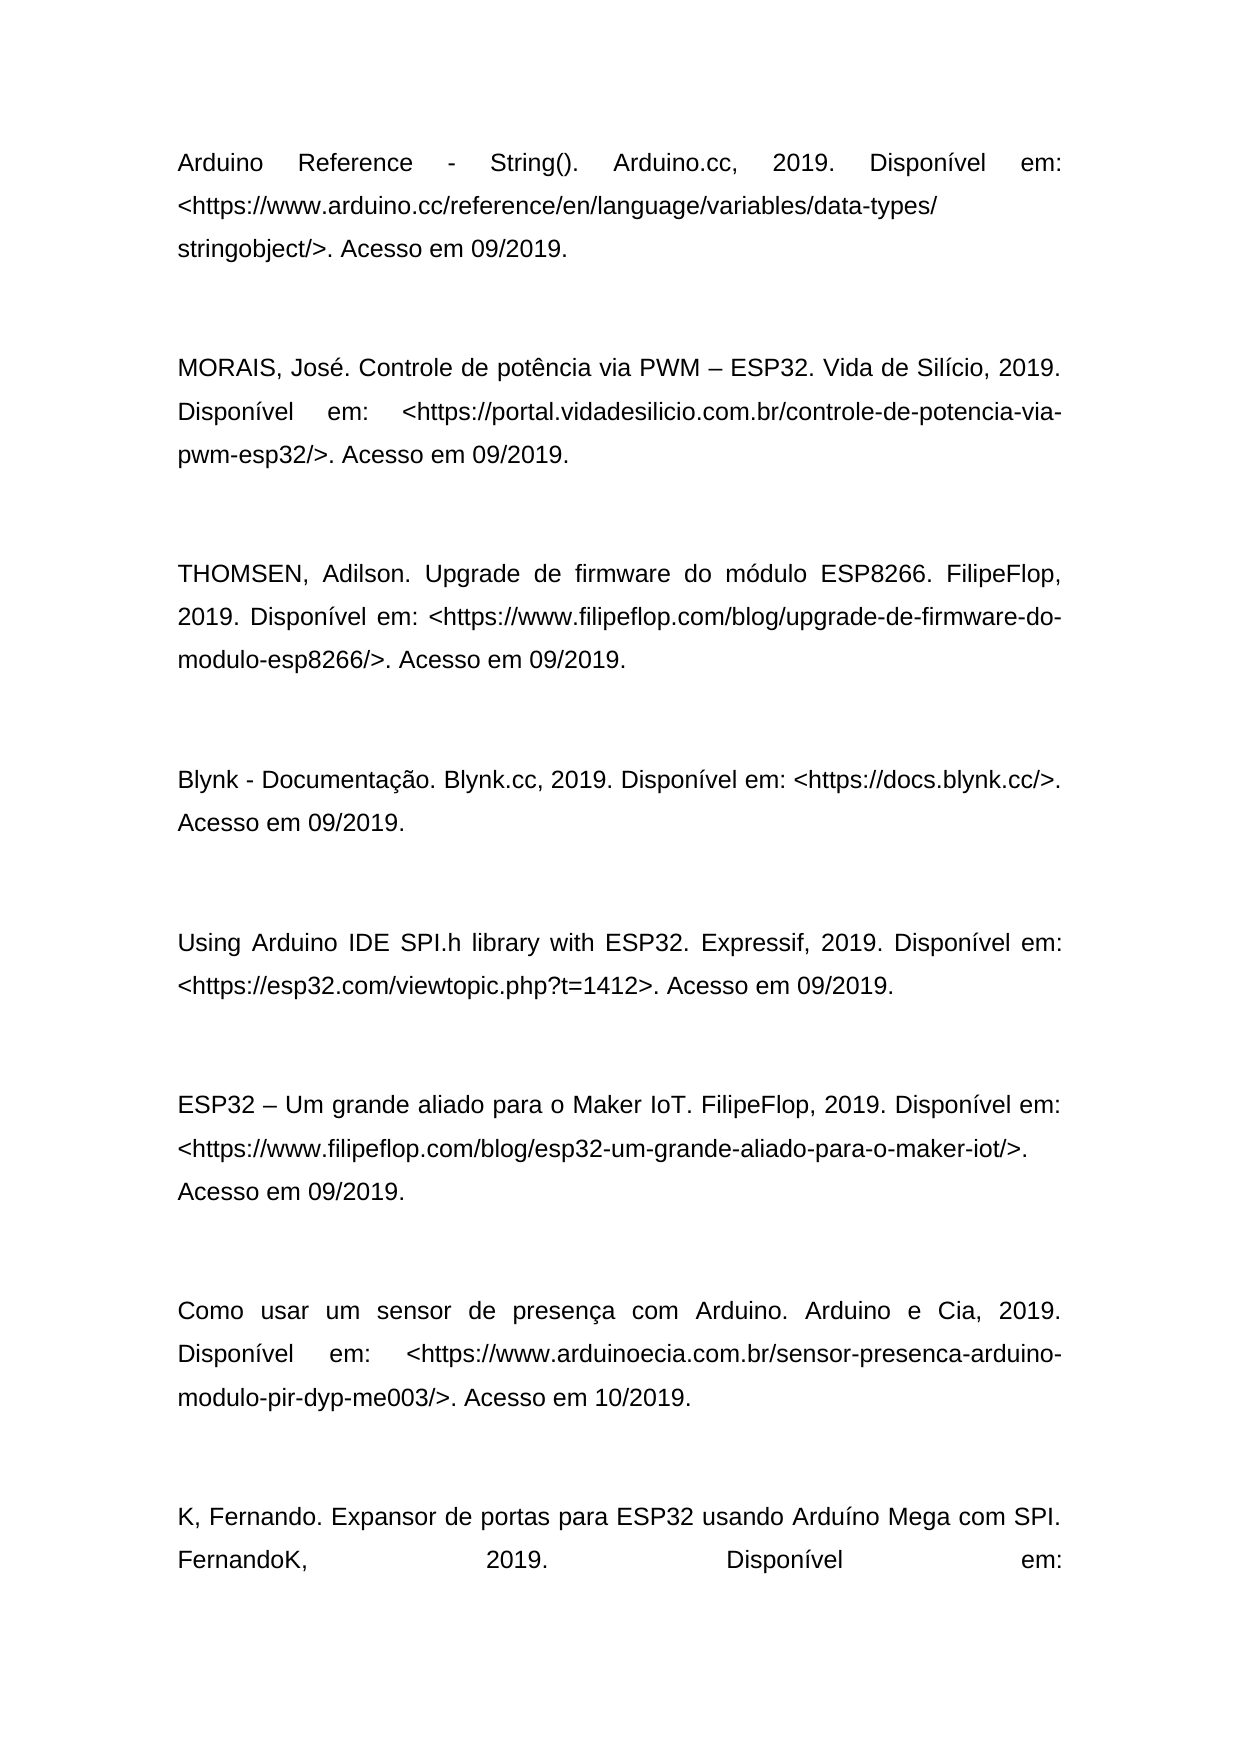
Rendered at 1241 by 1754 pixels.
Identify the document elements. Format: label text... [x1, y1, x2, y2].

text K, Fernando. Expansor de portas para ESP32 usando Arduíno Mega com SPI. FernandoK, 2019. Disponível em: [177, 1502, 1063, 1574]
text THOMSEN, Adilson. Upgrade de firmware do módulo ESP8266. FilipeFlop, 2019. Disponível em: <https://www.filipeflop.com/blog/upgrade-de-firmware-do-modulo-esp8266/>. Acesso em 09/2019. [177, 559, 1063, 674]
text Using Arduino IDE SPI.h library with ESP32. Expressif, 2019. Disponível em: <https://esp32.com/viewtopic.php?t=1412>. Acesso em 09/2019. [177, 928, 1063, 1000]
text Como usar um sensor de presença com Arduino. Arduino e Cia, 2019. Disponível em: <https://www.arduinoecia.com.br/sensor-presenca-arduino-modulo-pir-dyp-me003/>. Acesso em 10/2019. [177, 1296, 1063, 1411]
text ESP32 – Um grande aliado para o Maker IoT. FilipeFlop, 2019. Disponível em: <https://www.filipeflop.com/blog/esp32-um-grande-aliado-para-o-maker-iot/>. Acesso em 09/2019. [177, 1091, 1063, 1206]
text Arduino Reference - String(). Arduino.cc, 2019. Disponível em: <https://www.arduino.cc/reference/en/language/variables/data-types/stringobject/>. Acesso em 09/2019. [177, 148, 1063, 263]
text MORAIS, José. Controle de potência via PWM – ESP32. Vida de Silício, 2019. Disponível em: <https://portal.vidadesilicio.com.br/controle-de-potencia-via-pwm-esp32/>. Acesso em 09/2019. [177, 353, 1063, 468]
text Blynk - Documentação. Blynk.cc, 2019. Disponível em: <https://docs.blynk.cc/>. Acesso em 09/2019. [177, 765, 1063, 837]
